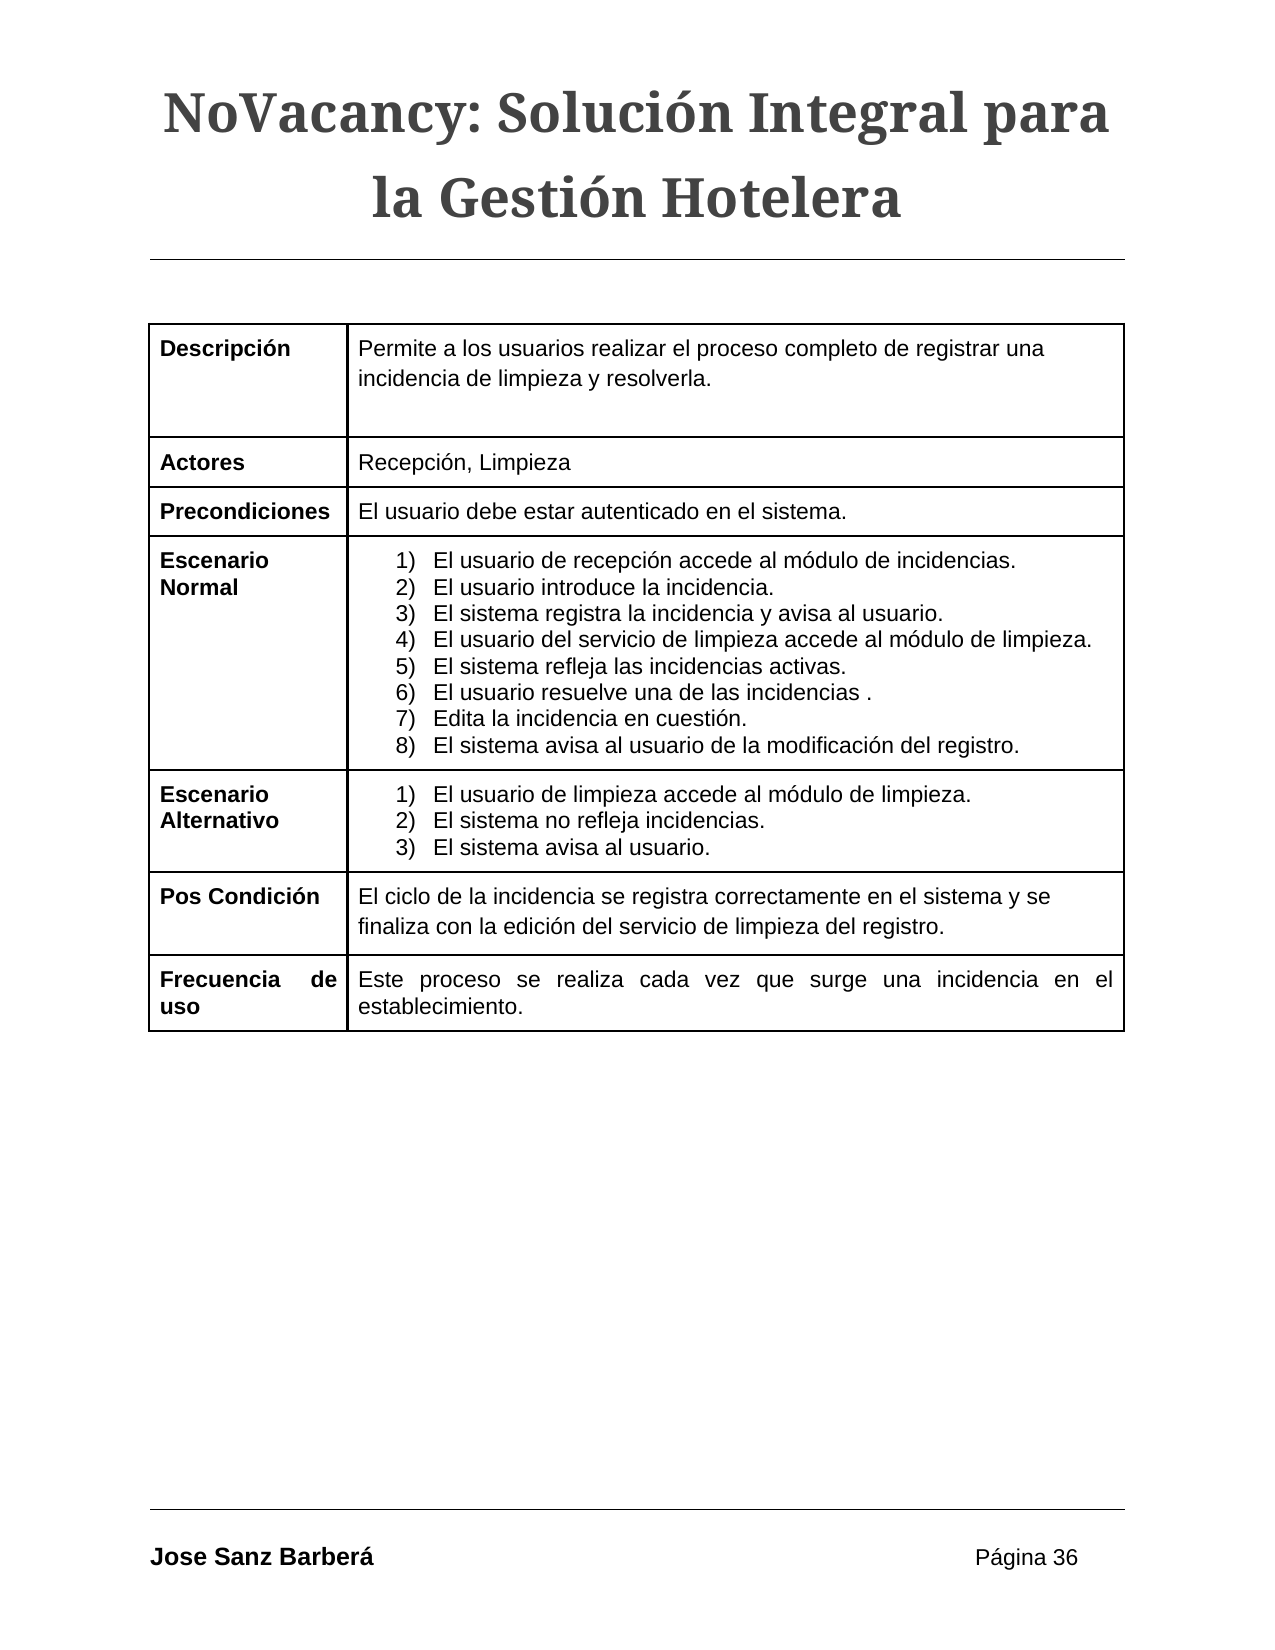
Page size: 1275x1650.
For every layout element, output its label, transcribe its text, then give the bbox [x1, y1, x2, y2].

table_cell Permite a los usuarios realizar el proceso completo de registrar una incidencia de limpieza y resolverla. [349, 325, 1123, 436]
table_cell Frecuencia de uso [150, 956, 346, 1029]
table_cell El ciclo de la incidencia se registra correctamente en el sistema y se finaliza con la edición del servicio de limpieza del registro. [349, 873, 1123, 954]
table_cell Escenario Normal [150, 537, 346, 768]
table_cell Pos Condición [150, 873, 346, 954]
table_cell Este proceso se realiza cada vez que surge una incidencia en el establecimiento. [349, 956, 1123, 1029]
table_cell Precondiciones [150, 488, 346, 535]
table_cell Descripción [150, 325, 346, 436]
table_cell El usuario de limpieza accede al módulo de limpieza. El sistema no refleja incidencias. El sistema avisa al usuario. [349, 771, 1123, 871]
table_cell El usuario de recepción accede al módulo de incidencias. El usuario introduce la incidencia. El sistema registra la incidencia y avisa al usuario. El usuario del servicio de limpieza accede al módulo de limpieza. El sistema refleja las incidencias activas. El usuario resuelve una de las incidencias . Edita la incidencia en cuestión. El sistema avisa al usuario de la modificación del registro. [349, 537, 1123, 768]
table_cell Recepción, Limpieza [349, 438, 1123, 486]
table_cell El usuario debe estar autenticado en el sistema. [349, 488, 1123, 535]
table_cell Escenario Alternativo [150, 771, 346, 871]
table_cell Actores [150, 438, 346, 486]
